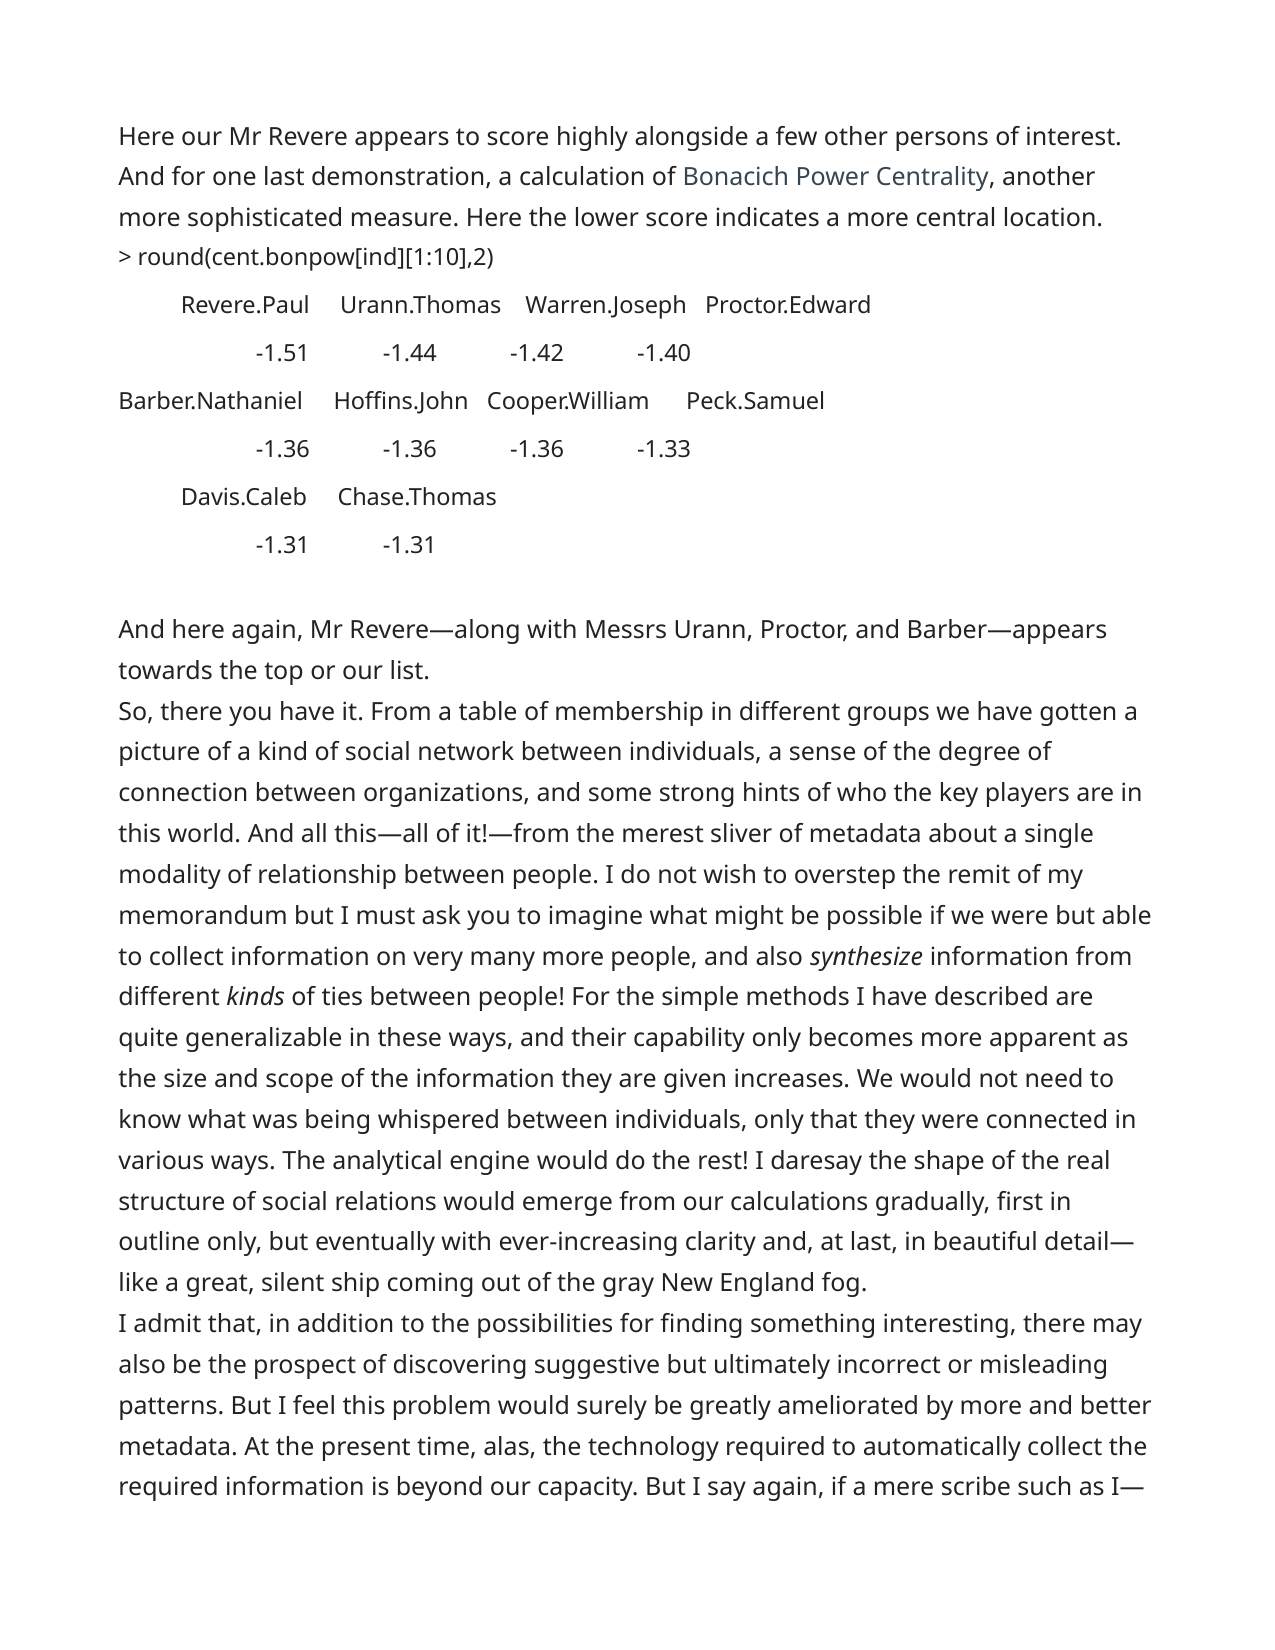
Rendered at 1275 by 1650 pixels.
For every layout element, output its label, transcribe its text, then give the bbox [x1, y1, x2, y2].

text And here again, Mr Revere—along with Messrs Urann, Proctor, and Barber—appears towards the top or our list. [118, 611, 1157, 686]
text -1.51 -1.44 -1.42 -1.40 [118, 336, 1157, 368]
text Davis.Caleb Chase.Thomas [118, 480, 1157, 512]
text Revere.Paul Urann.Thomas Warren.Joseph Proctor.Edward [118, 288, 1157, 321]
text Here our Mr Revere appears to score highly alongside a few other persons of interest. And for one last demonstration, a calculation of Bonacich Power Centrality, another more sophisticated measure. Here the lower score indicates a more central location. [118, 118, 1157, 234]
text -1.36 -1.36 -1.36 -1.33 [118, 432, 1157, 464]
text -1.31 -1.31 [118, 528, 1157, 560]
text > round(cent.bonpow[ind][1:10],2) [118, 241, 1157, 273]
text I admit that, in addition to the possibilities for finding something interesting, there may also be the prospect of discovering suggestive but ultimately incorrect or misleading patterns. But I feel this problem would surely be greatly ameliorated by more and better metadata. At the present time, alas, the technology required to automatically collect the required information is beyond our capacity. But I say again, if a mere scribe such as I— [118, 1306, 1157, 1503]
text Barber.Nathaniel Hoffins.John Cooper.William Peck.Samuel [118, 384, 1157, 416]
text So, there you have it. From a table of membership in different groups we have gotten a picture of a kind of social network between individuals, a sense of the degree of connection between organizations, and some strong hints of who the key players are in this world. And all this—all of it!—from the merest sliver of metadata about a single modality of relationship between people. I do not wish to overstep the remit of my memorandum but I must ask you to imagine what might be possible if we were but able to collect information on very many more people, and also synthesize information from different kinds of ties between people! For the simple methods I have described are quite generalizable in these ways, and their capability only becomes more apparent as the size and scope of the information they are given increases. We would not need to know what was being whispered between individuals, only that they were connected in various ways. The analytical engine would do the rest! I daresay the shape of the real structure of social relations would emerge from our calculations gradually, first in outline only, but eventually with ever-increasing clarity and, at last, in beautiful detail—like a great, silent ship coming out of the gray New England fog. [118, 693, 1157, 1299]
